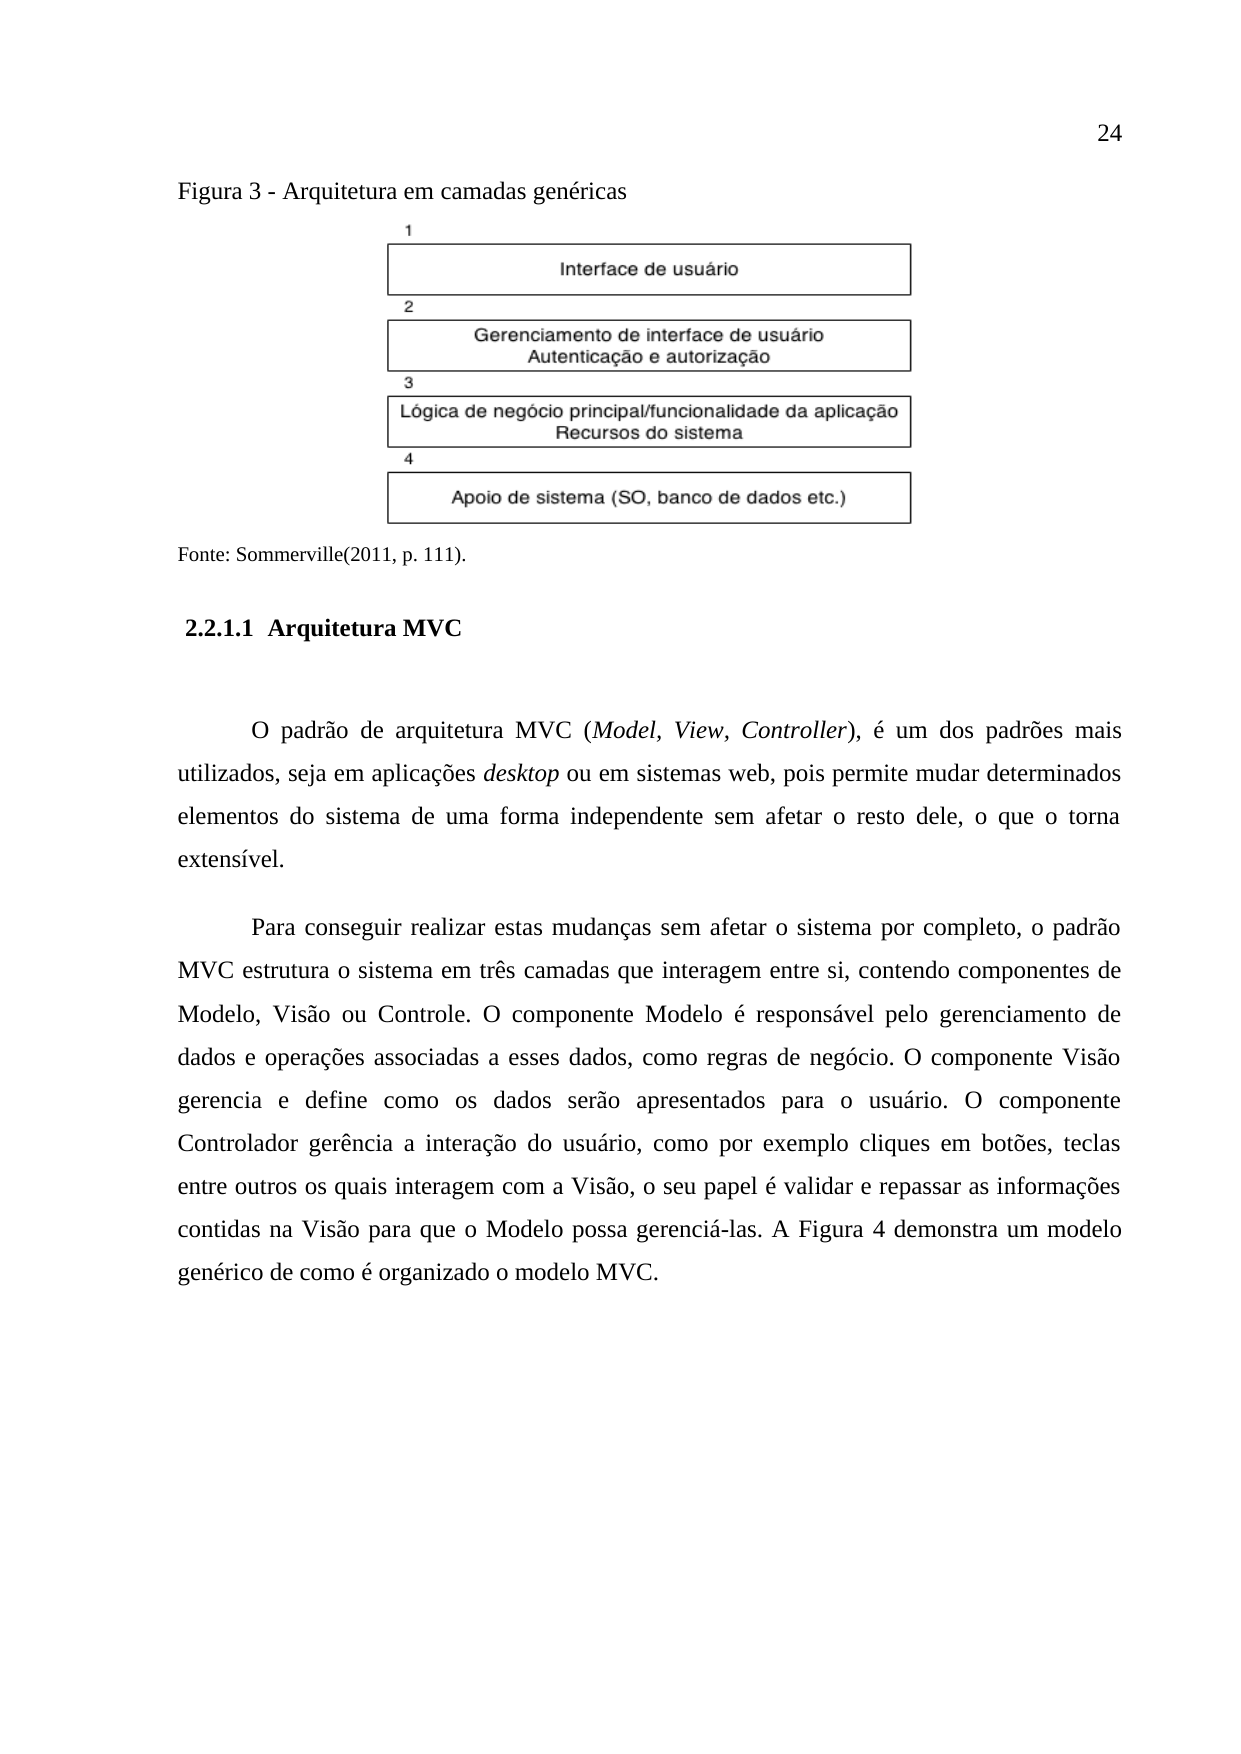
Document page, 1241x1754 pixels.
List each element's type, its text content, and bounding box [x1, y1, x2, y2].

text Para conseguir realizar estas mudanças sem afetar o sistema por completo, o padrão MVC estrutura o sistema em três camadas que interagem entre si, contendo componentes de Modelo, Visão ou Controle. O componente Modelo é responsável pelo gerenciamento de dados e operações associadas a esses dados, como regras de negócio. O componente Visão gerencia e define como os dados serão apresentados para o usuário. O componente Controlador gerência a interação do usuário, como por exemplo cliques em botões, teclas entre outros os quais interagem com a Visão, o seu papel é validar e repassar as informações contidas na Visão para que o Modelo possa gerenciá-las. A Figura 4 demonstra um modelo genérico de como é organizado o modelo MVC. [177, 912, 1122, 1286]
text O padrão de arquitetura MVC (Model, View, Controller), é um dos padrões mais utilizados, seja em aplicações desktop ou em sistemas web, pois permite mudar determinados elementos do sistema de uma forma independente sem afetar o resto dele, o que o torna extensível. [177, 715, 1122, 873]
picture [386, 217, 913, 529]
text Figura 3 - Arquitetura em camadas genéricas [177, 176, 1122, 205]
list Arquitetura MVC [185, 613, 1122, 642]
text Fonte: Sommerville(2011, p. 111). [177, 541, 1122, 566]
